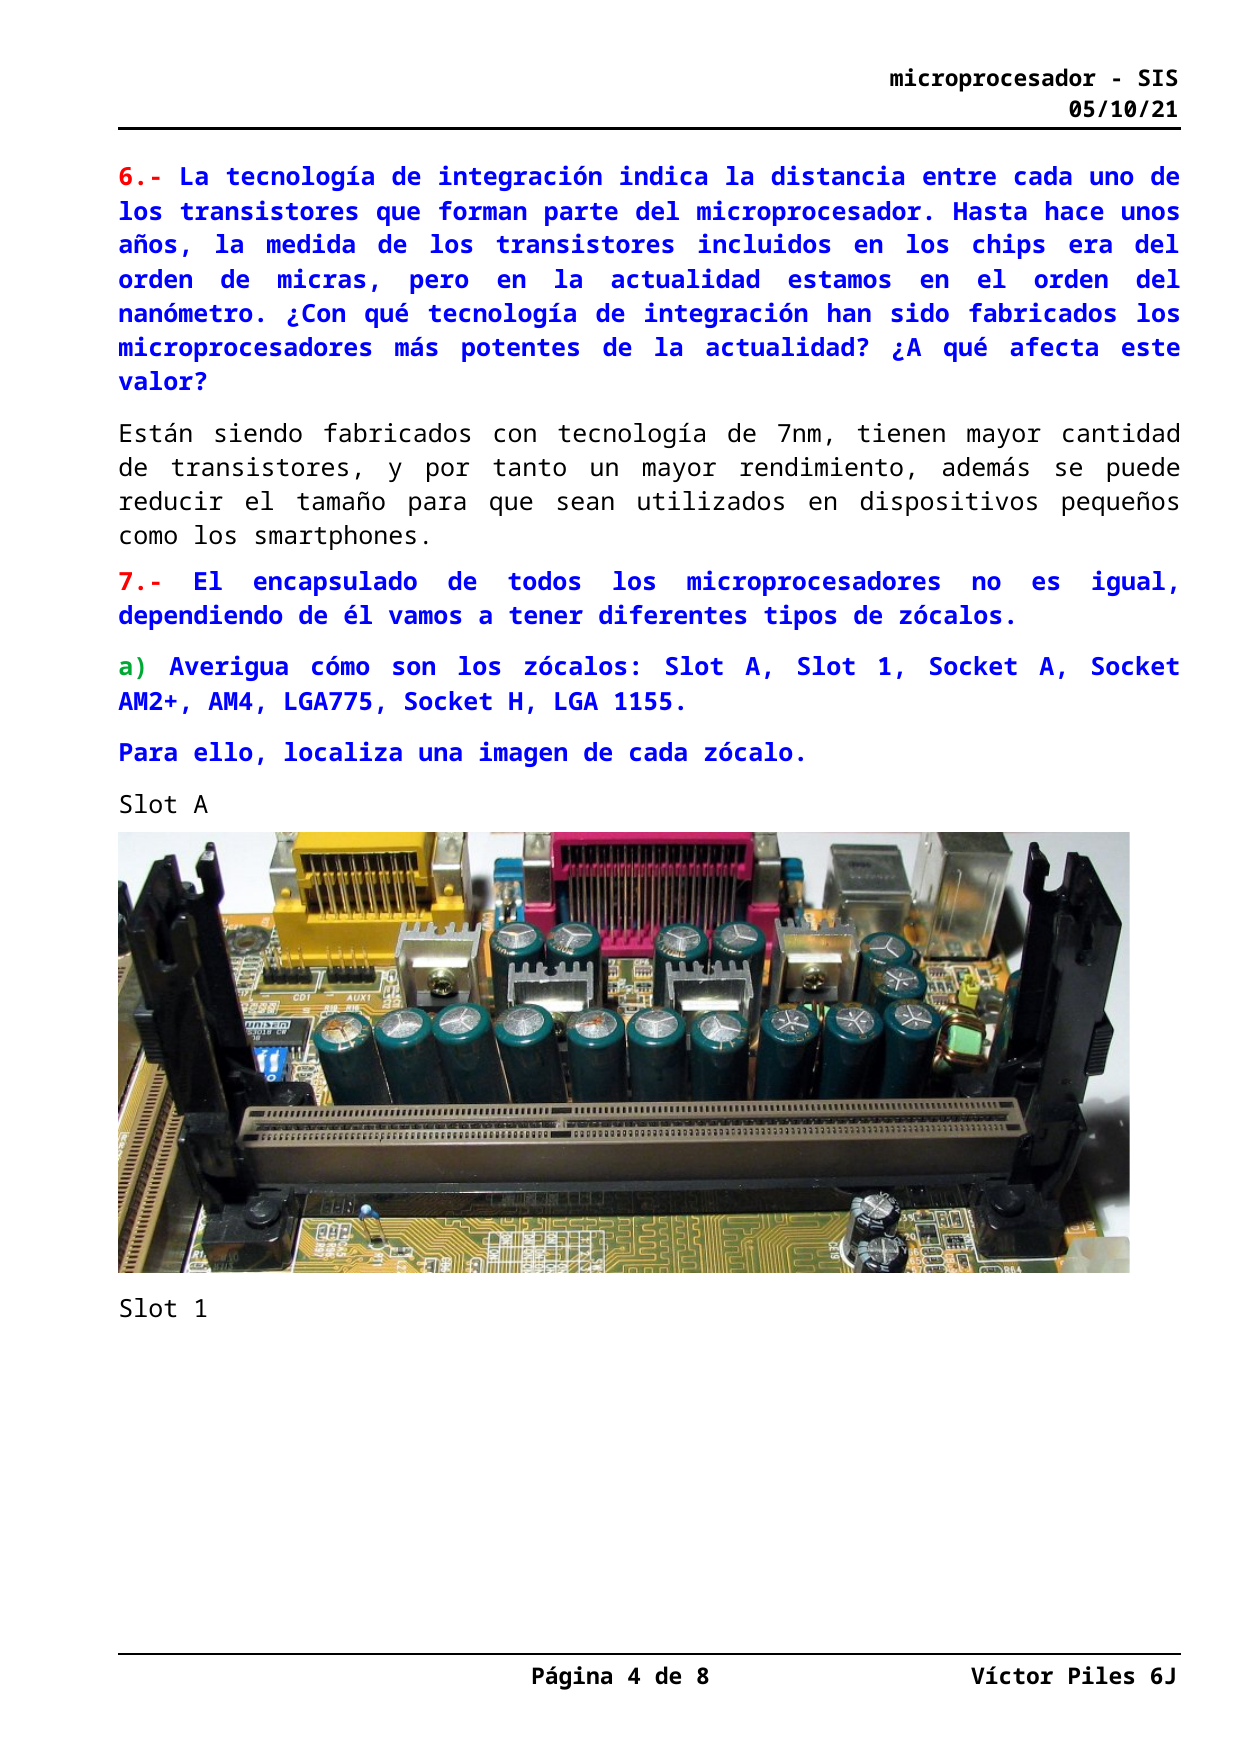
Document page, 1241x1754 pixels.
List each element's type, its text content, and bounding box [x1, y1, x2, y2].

text a) Averigua cómo son los zócalos: Slot A, Slot 1, Socket A, Socket AM2+, AM4, LGA775, Socket H, LGA 1155. [118, 649, 1181, 717]
picture [118, 832, 1130, 1273]
text Están siendo fabricados con tecnología de 7nm, tienen mayor cantidad de transistores, y por tanto un mayor rendimiento, además se puede reducir el tamaño para que sean utilizados en dispositivos pequeños como los smartphones. [118, 415, 1181, 551]
text Slot 1 [118, 1291, 1181, 1325]
text 6.- La tecnología de integración indica la distancia entre cada uno de los transistores que forman parte del microprocesador. Hasta hace unos años, la medida de los transistores incluidos en los chips era del orden de micras, pero en la actualidad estamos en el orden del nanómetro. ¿Con qué tecnología de integración han sido fabricados los microprocesadores más potentes de la actualidad? ¿A qué afecta este valor? [118, 159, 1181, 397]
text Para ello, localiza una imagen de cada zócalo. [118, 735, 1181, 769]
text Slot A [118, 787, 1181, 821]
text 7.- El encapsulado de todos los microprocesadores no es igual, dependiendo de él vamos a tener diferentes tipos de zócalos. [118, 563, 1181, 631]
